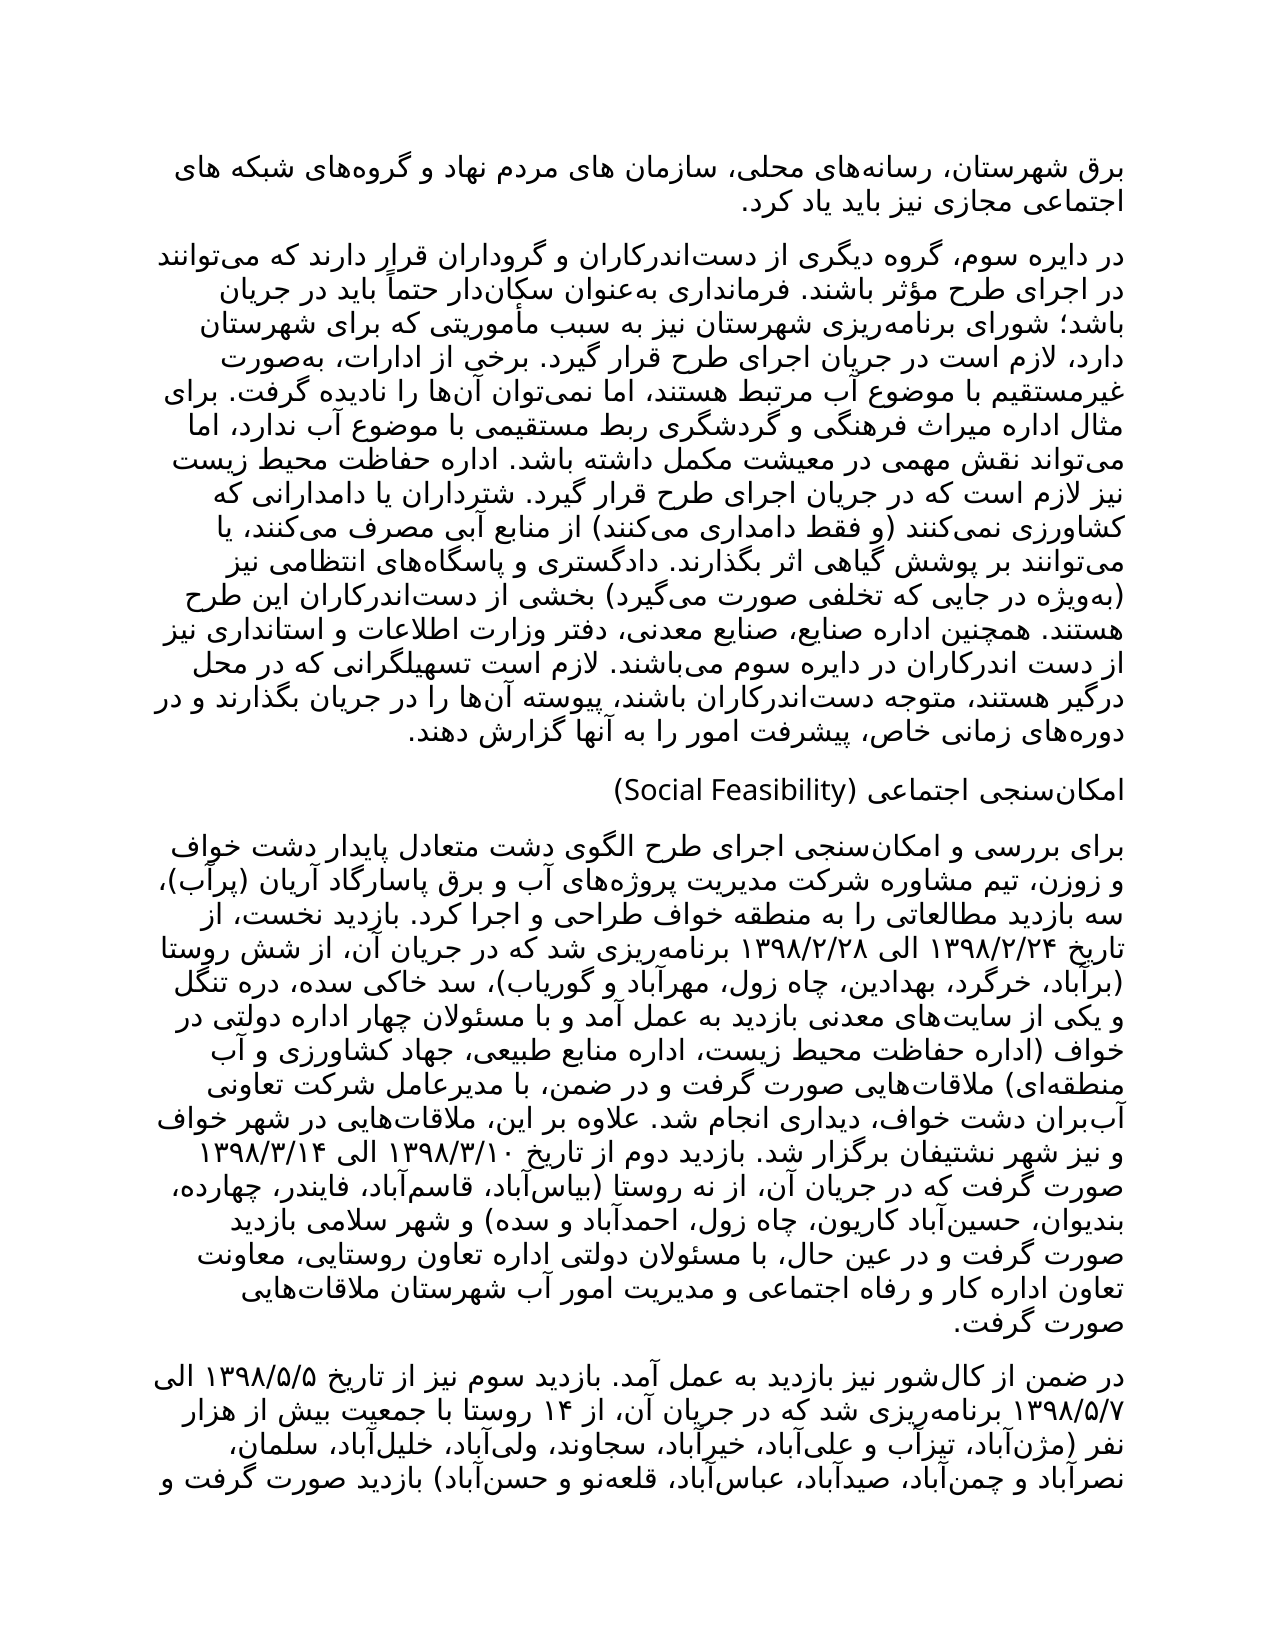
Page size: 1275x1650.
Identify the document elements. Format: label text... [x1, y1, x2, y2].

text برای بررسی و امکان‌سنجی اجرای طرح الگوی دشت متعادل پایدار دشت خواف و زوزن، تیم مشاوره شرکت مدیریت پروژه‌های آب و برق پاسارگاد آریان (پرآب)، سه بازدید مطالعاتی را به منطقه خواف طراحی و اجرا کرد. بازدید نخست، از تاریخ ۱۳۹۸/۲/۲۴ الی ۱۳۹۸/۲/۲۸ برنامه‌ریزی شد که در جریان آن، از شش روستا (برآباد، خرگرد، بهدادین، چاه زول، مهرآباد و گوریاب)، سد خاکی سده، دره تنگل و یکی از سایت‌های معدنی بازدید به عمل آمد و با مسئولان چهار اداره دولتی در خواف (اداره حفاظت محیط ‌زیست، اداره منابع طبیعی، جهاد کشاورزی و آب منطقه‌ای) ملاقات‌هایی صورت گرفت و در ضمن، با مدیرعامل شرکت تعاونی آب‌بران دشت خواف، دیداری انجام شد. علاوه بر این، ملاقات‌هایی در شهر خواف و نیز شهر نشتیفان برگزار شد. بازدید دوم از تاریخ ۱۳۹۸/۳/۱۰ الی ۱۳۹۸/۳/۱۴ صورت گرفت که در جریان آن، از نه روستا (بیاس‌آباد، قاسم‌آباد، فایندر، چهارده، بندیوان، حسین‌آباد کاریون، چاه زول، احمدآباد و سده) و شهر سلامی بازدید صورت گرفت و در عین ‌حال، با مسئولان دولتی اداره تعاون روستایی، معاونت تعاون اداره کار و رفاه اجتماعی و مدیریت امور آب شهرستان ملاقات‌هایی صورت گرفت. [150, 829, 1125, 1339]
text در دایره سوم، گروه دیگری از دست‌اندرکاران و گروداران قرار دارند که می‌توانند در اجرای طرح مؤثر باشند. فرمانداری به‌عنوان سکان‌دار حتماً باید در جریان باشد؛ شورای برنامه‌ریزی شهرستان نیز به سبب مأموریتی که برای شهرستان دارد، لازم است در جریان اجرای طرح قرار گیرد. برخی از ادارات، به‌صورت غیرمستقیم با موضوع آب مرتبط هستند، اما نمی‌توان آن‌ها را نادیده گرفت. برای مثال اداره میراث فرهنگی و گردشگری ربط مستقیمی با موضوع آب ندارد، اما می‌تواند نقش مهمی در معیشت مکمل داشته باشد. اداره حفاظت محیط ‌زیست نیز لازم است که در جریان اجرای طرح قرار گیرد. شترداران یا دامدارانی که کشاورزی نمی‌کنند (و فقط دامداری می‌کنند) از منابع آبی مصرف می‌کنند، یا می‌توانند بر پوشش گیاهی اثر بگذارند. دادگستری و پاسگاه‌های انتظامی نیز (به‌ویژه در جایی که تخلفی صورت می‌گیرد) بخشی از دست‌اندرکاران این طرح هستند. همچنین اداره صنایع، صنایع معدنی، دفتر وزارت اطلاعات و استانداری نیز از دست اندرکاران در دایره سوم می‌باشند. لازم است تسهیلگرانی که در محل درگیر هستند، متوجه دست‌اندرکاران باشند، پیوسته آن‌ها را در جریان بگذارند و در دوره‌های زمانی خاص، پیشرفت امور را به آنها گزارش دهند. [150, 239, 1125, 748]
text امکان‌سنجی اجتماعی (Social Feasibility) [150, 769, 1125, 809]
text در ضمن از کال‌شور نیز بازدید به عمل آمد. بازدید سوم نیز از تاریخ ۱۳۹۸/۵/۵ الی ۱۳۹۸/۵/۷ برنامه‌ریزی شد که در جریان آن، از ۱۴ روستا با جمعیت بیش از هزار نفر (مژن‌آباد، تیزآب و علی‌آباد، خیرآباد، سجاوند، ولی‌آباد، خلیل‌آباد، سلمان، نصرآباد و چمن‌آباد، صیدآباد، عباس‌آباد، قلعه‌نو و حسن‌آباد) بازدید صورت گرفت و چهار روستا با جمعیت زیر هزار نفر (روح‌آباد، حاجی‌آباد، فدک و میانرودی) مورد بررسی قرار گرفت. در عین‌ حال با مسئولان دولتی جهاد کشاورزی و اداره منابع طبیعی و آبخیزداری و نیز سرپرست فرمانداری وقت (آقای مهندس سپهری) ملاقات‌هایی صورت گرفت. اعضای تیم مشاوره شرکت عبارت بودند از: دکتر محمدحسن جعفریان، مهندس مسعود طراوت و دکتر سعید نوری نشاط. [150, 1360, 1125, 1496]
text سرانجام کسانی که به ‌واسطه فرهنگ و ارزش‌های مذهبی با آن‌ها در ارتباط هستند. (ائمه جمعه و جماعات و مولوی‌ها) این چهار گروه نیز باید هدف توان‌افزایی قرار گیرند و به‌ویژه، در جریان اجرای این طرح و فعالیت‌های آن باشند. هراندازه که این چهار گروه از اجرای طرح مطلع باشند و البته در اجرای آن مشارکت داشته باشند، ممکن است که طرح با موفقیت بیشتری روبرو شود. در این میان، لازم است که اداره جهاد کشاورزی یک برنامه جامع و همه‌جانبه برای کشاورزی پایدار در منطقه داشته باشد (الگوی کشت سرزمین) و بدین‌ترتیب مطابق با این برنامه، فعالیت‌های ترویجی خود را در منطقه انجام دهد. بالطبع لازم است که این برنامه با آنچه که در این طرح برای بازار آب صورت می‌گیرد، هم‌خوانی داشته باشد. در این صورت اداره جهاد کشاورزی خواف می‌تواند نقش اثرگذاری داشته باشد. همچنین از شرکت توزیع برق استان، شهرداری‌ها، اداره برق شهرستان، رسانه‌های محلی، سازمان های مردم نهاد و گروه‌های شبکه های اجتماعی مجازی نیز باید یاد کرد. [150, 150, 1125, 218]
